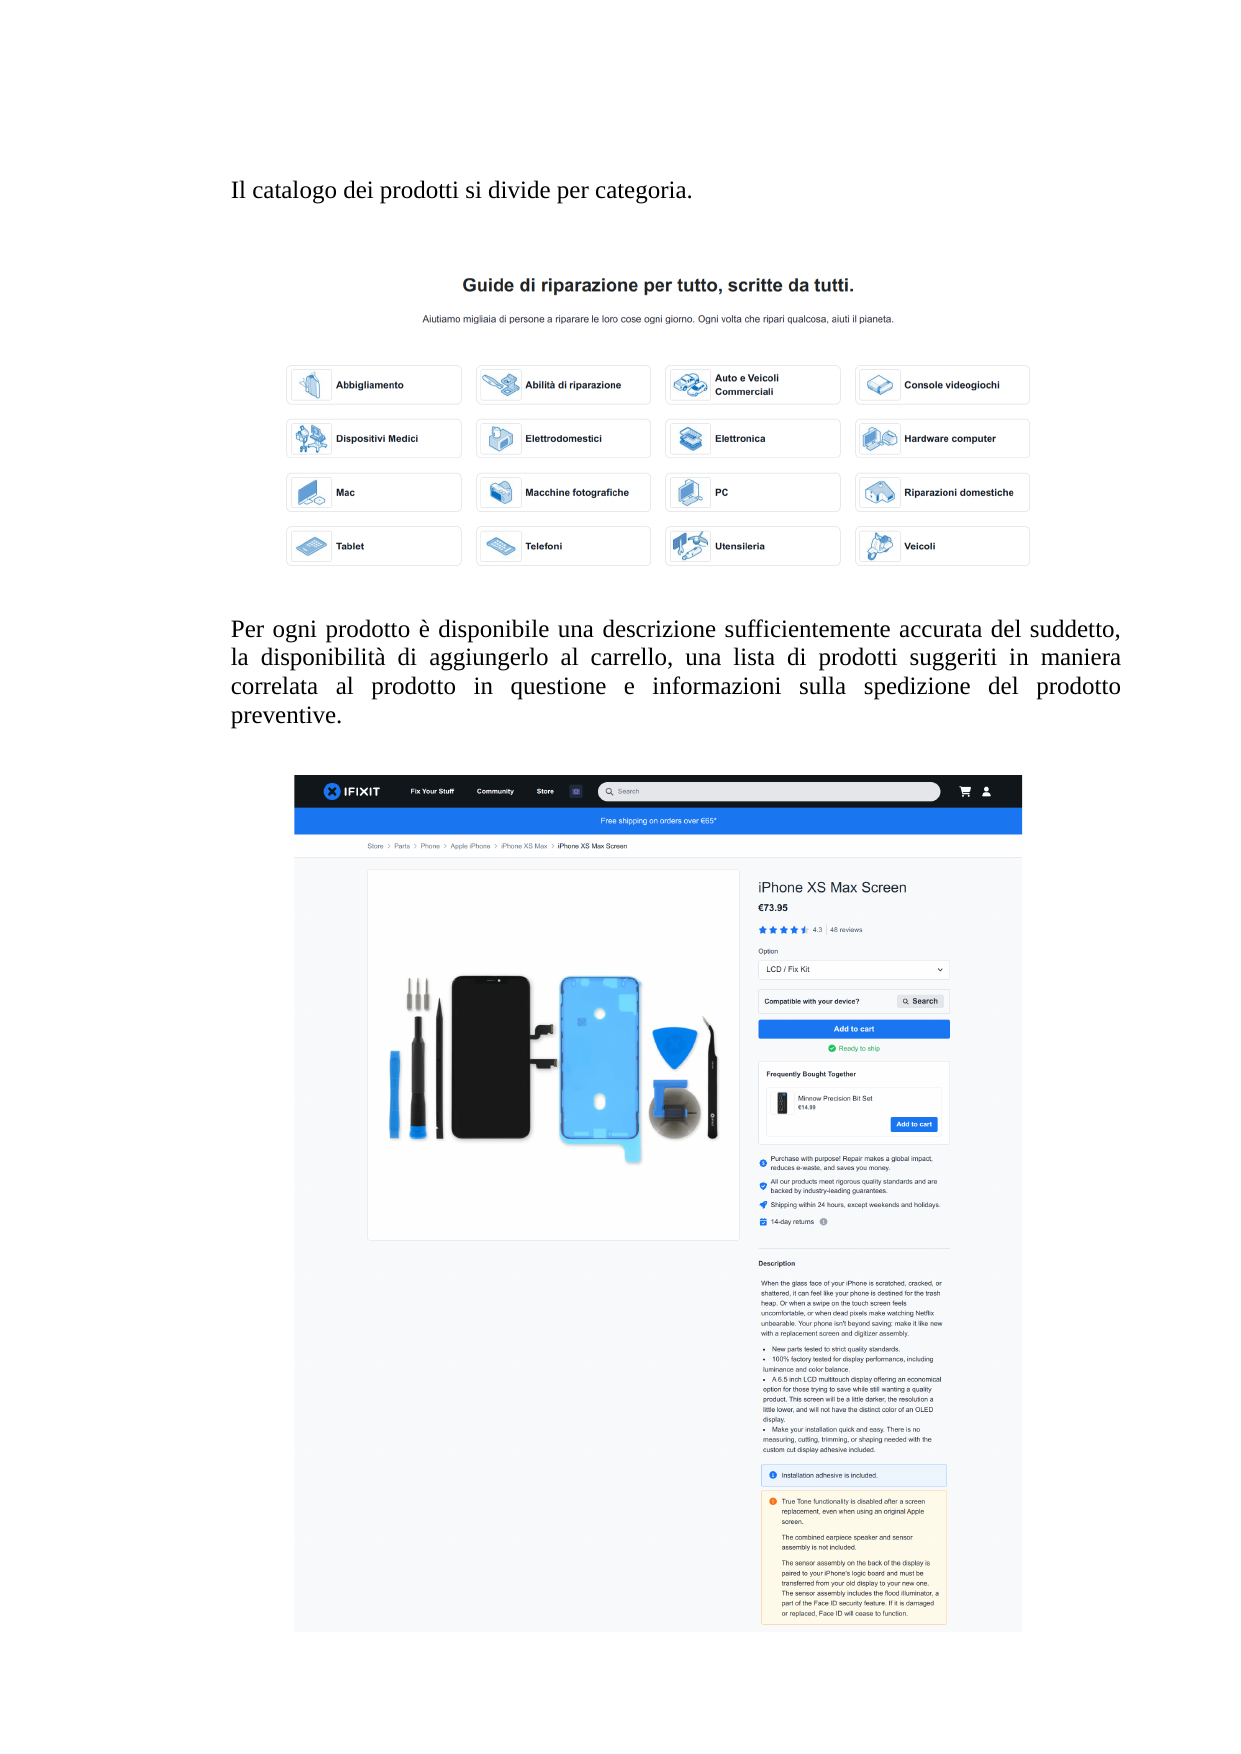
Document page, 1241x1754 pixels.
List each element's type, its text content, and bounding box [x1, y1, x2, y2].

picture [294, 775, 1023, 1632]
picture [193, 212, 1123, 614]
list Il catalogo dei prodotti si divide per categoria. [193, 176, 1122, 204]
list [193, 204, 1122, 212]
list Per ogni prodotto è disponibile una descrizione sufficientemente accurata del suddetto, la disponibilità di aggiungerlo al carrello, una lista di prodotti suggeriti in maniera correlata al prodotto in questione e informazioni sulla spedizione del prodotto preventive. [193, 614, 1122, 729]
